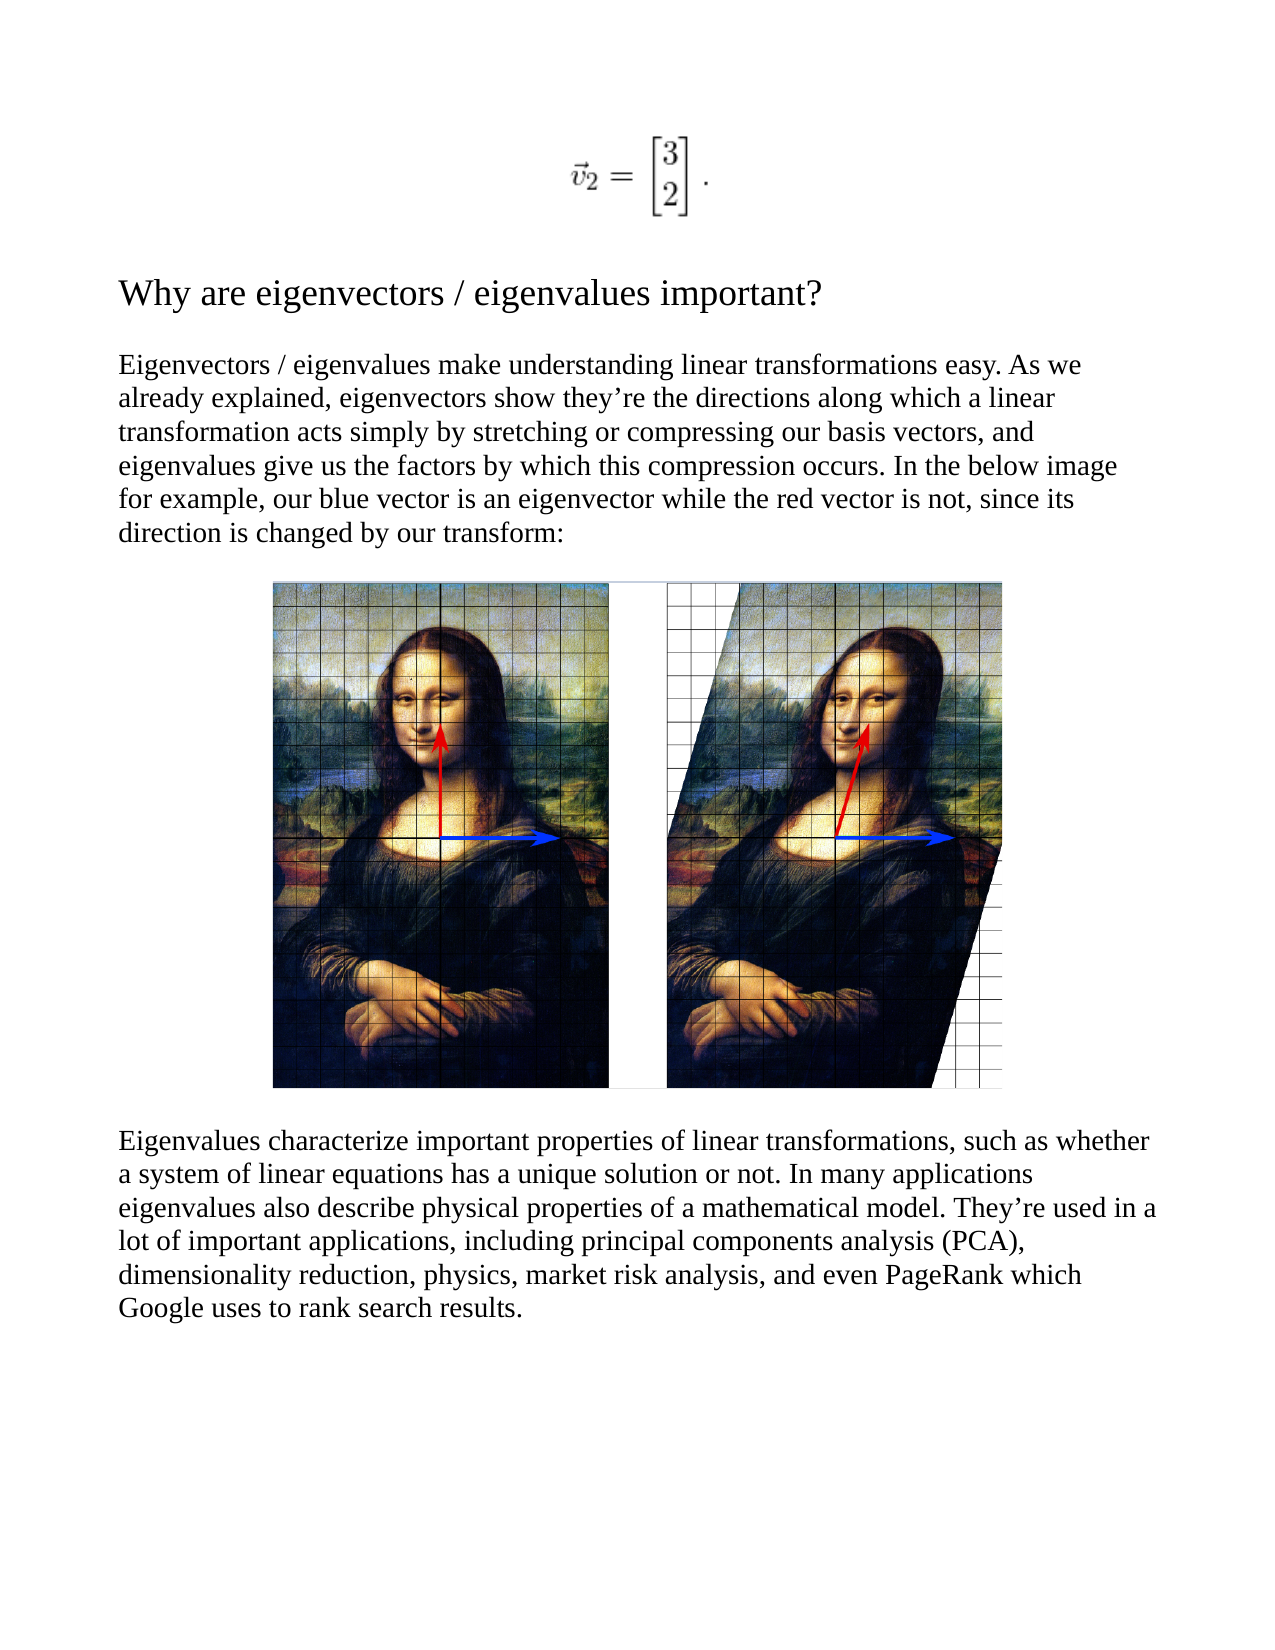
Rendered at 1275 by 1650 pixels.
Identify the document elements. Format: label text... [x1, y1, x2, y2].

text Why are eigenvectors / eigenvalues important? [118, 270, 1157, 313]
text Eigenvalues characterize important properties of linear transformations, such as whether a system of linear equations has a unique solution or not. In many applications eigenvalues also describe physical properties of a mathematical model. They’re used in a lot of important applications, including principal components analysis (PCA), dimensionality reduction, physics, market risk analysis, and even PageRank which Google uses to rank search results. [118, 1123, 1157, 1324]
picture [542, 118, 733, 237]
picture [272, 581, 1003, 1089]
text Eigenvectors / eigenvalues make understanding linear transformations easy. As we already explained, eigenvectors show they’re the directions along which a linear transformation acts simply by stretching or compressing our basis vectors, and eigenvalues give us the factors by which this compression occurs. In the below image for example, our blue vector is an eigenvector while the red vector is not, since its direction is changed by our transform: [118, 347, 1157, 548]
